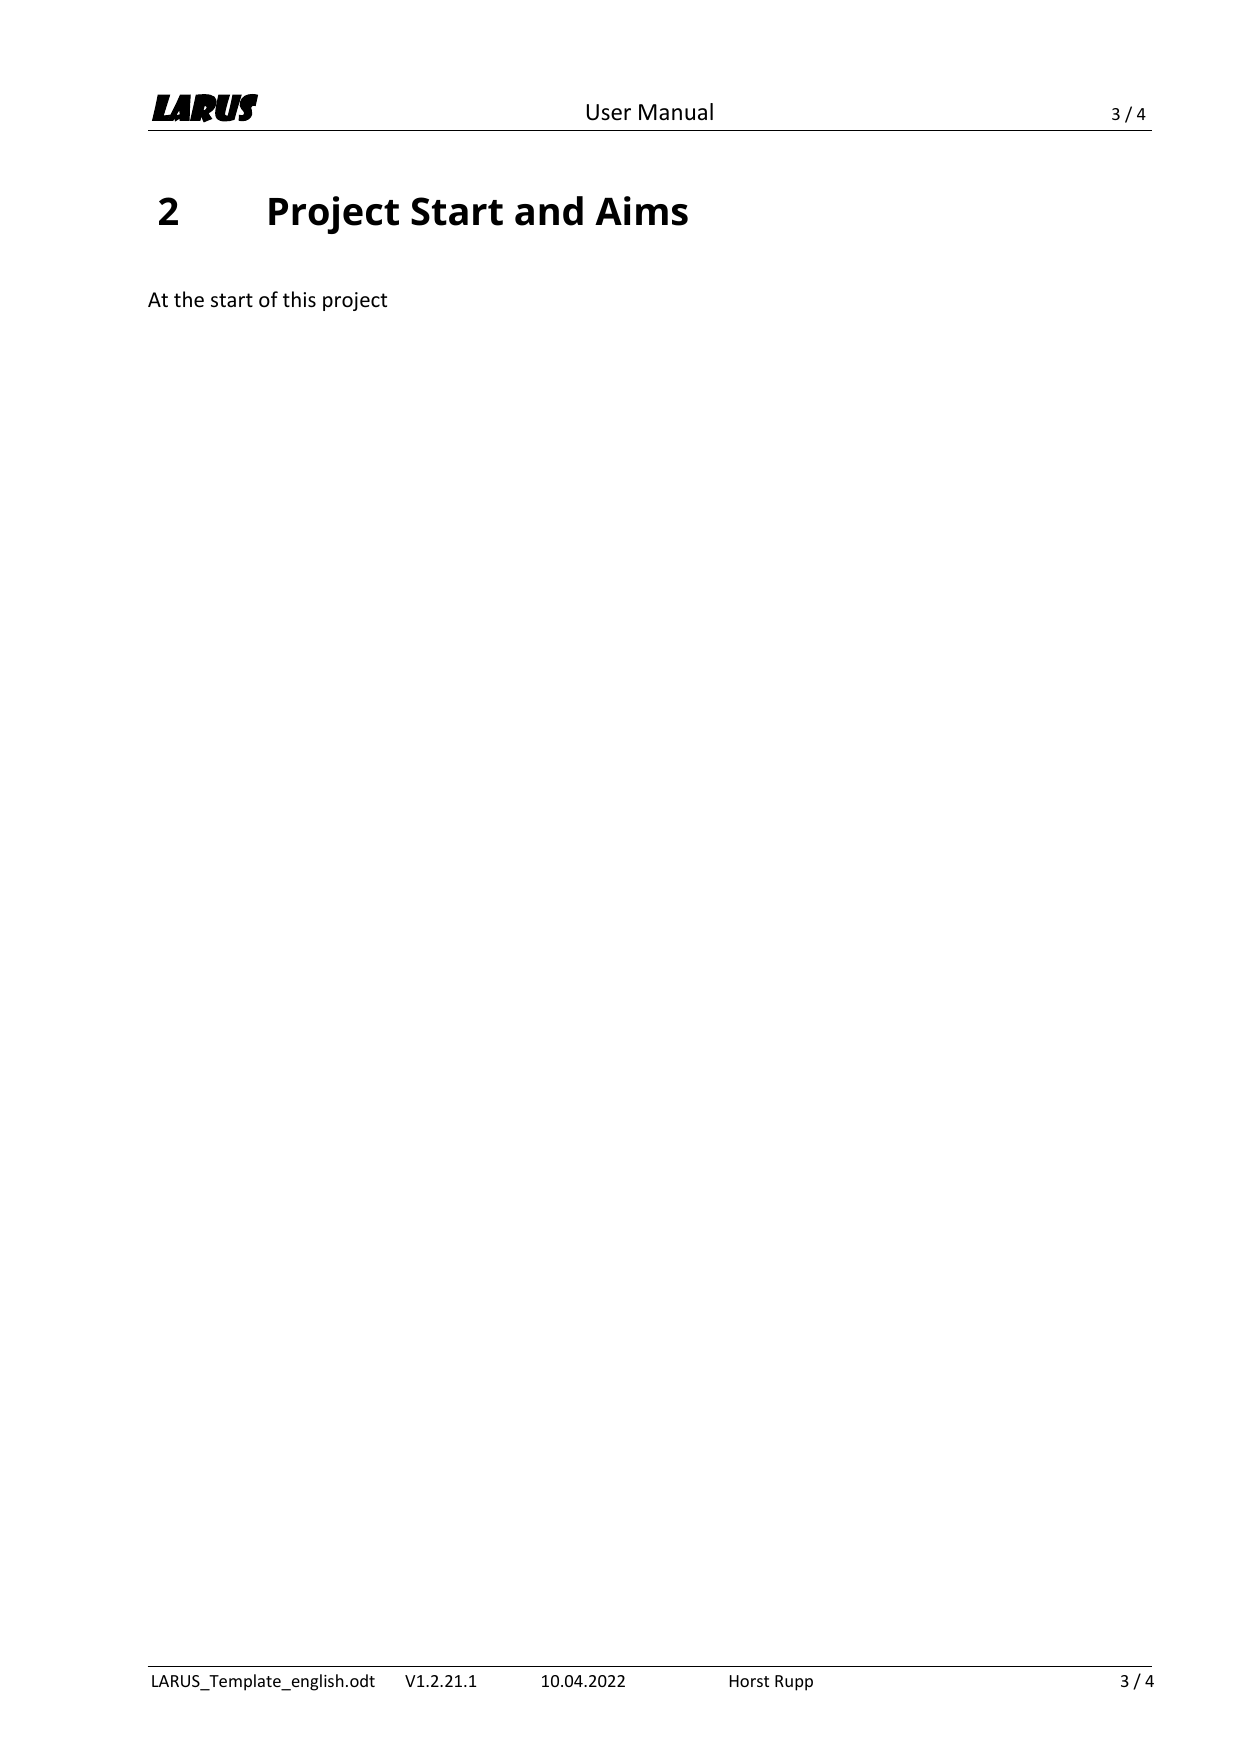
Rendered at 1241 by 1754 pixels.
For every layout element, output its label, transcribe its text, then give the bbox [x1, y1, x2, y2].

subtitle Project Start and Aims [148, 184, 1128, 236]
text At the start of this project [148, 285, 1152, 313]
